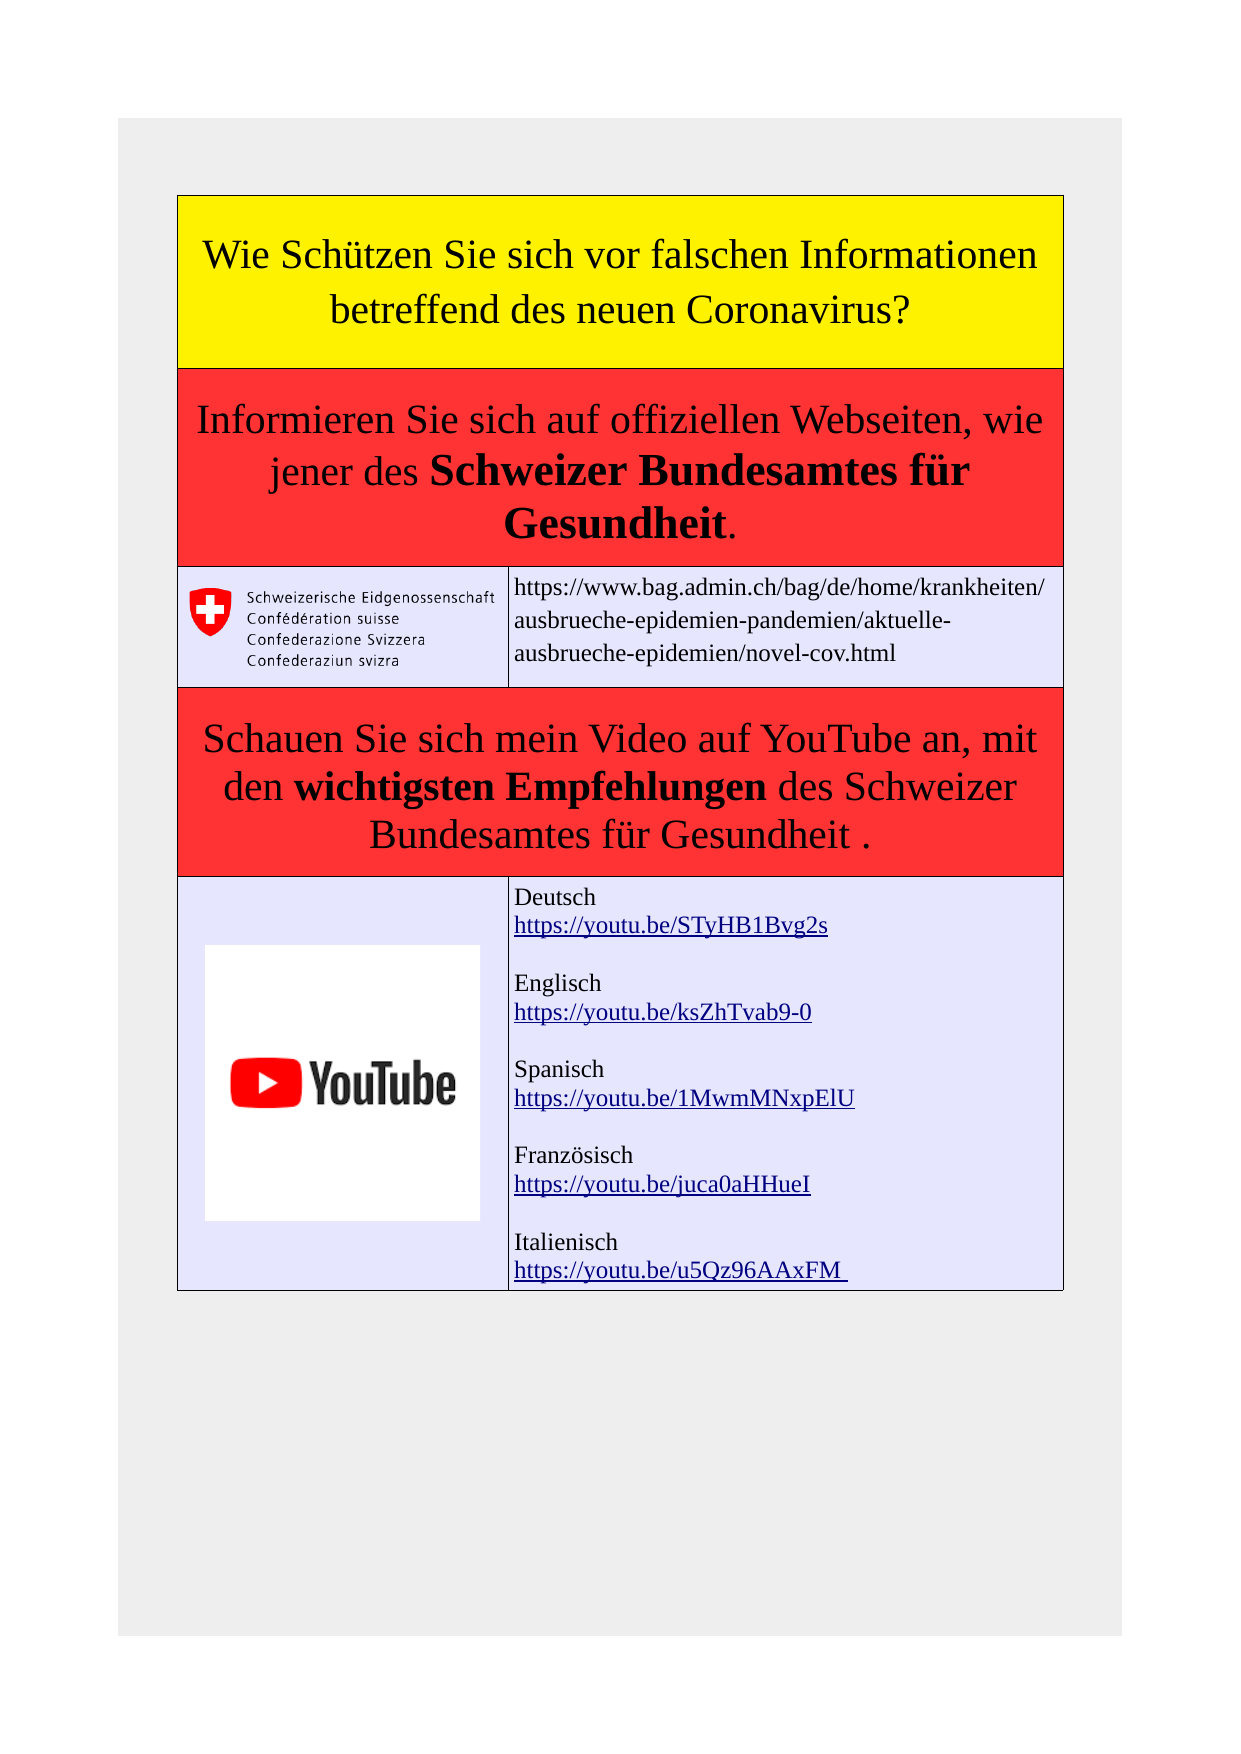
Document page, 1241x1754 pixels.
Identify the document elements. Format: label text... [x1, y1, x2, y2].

table_header Wie Schützen Sie sich vor falschen Informationen betreffend des neuen Coronavirus? [178, 196, 1063, 368]
table_cell Informieren Sie sich auf offiziellen Webseiten, wie jener des Schweizer Bundesamtes für Gesundheit. [178, 369, 1063, 566]
picture [189, 588, 496, 666]
table_cell [178, 567, 508, 687]
table_cell Deutsch https://youtu.be/STyHB1Bvg2s Englisch https://youtu.be/ksZhTvab9-0 Spanisch https://youtu.be/1MwmMNxpElU Französisch https://youtu.be/juca0aHHueI Italienisch https://youtu.be/u5Qz96AAxFM [509, 877, 1063, 1290]
table_cell Schauen Sie sich mein Video auf YouTube an, mit den wichtigsten Empfehlungen des Schweizer Bundesamtes für Gesundheit . [178, 688, 1063, 876]
table_cell https://www.bag.admin.ch/bag/de/home/krankheiten/ausbrueche-epidemien-pandemien/aktuelle-ausbrueche-epidemien/novel-cov.html [509, 567, 1063, 687]
picture [205, 945, 481, 1221]
table_cell [178, 877, 508, 1290]
